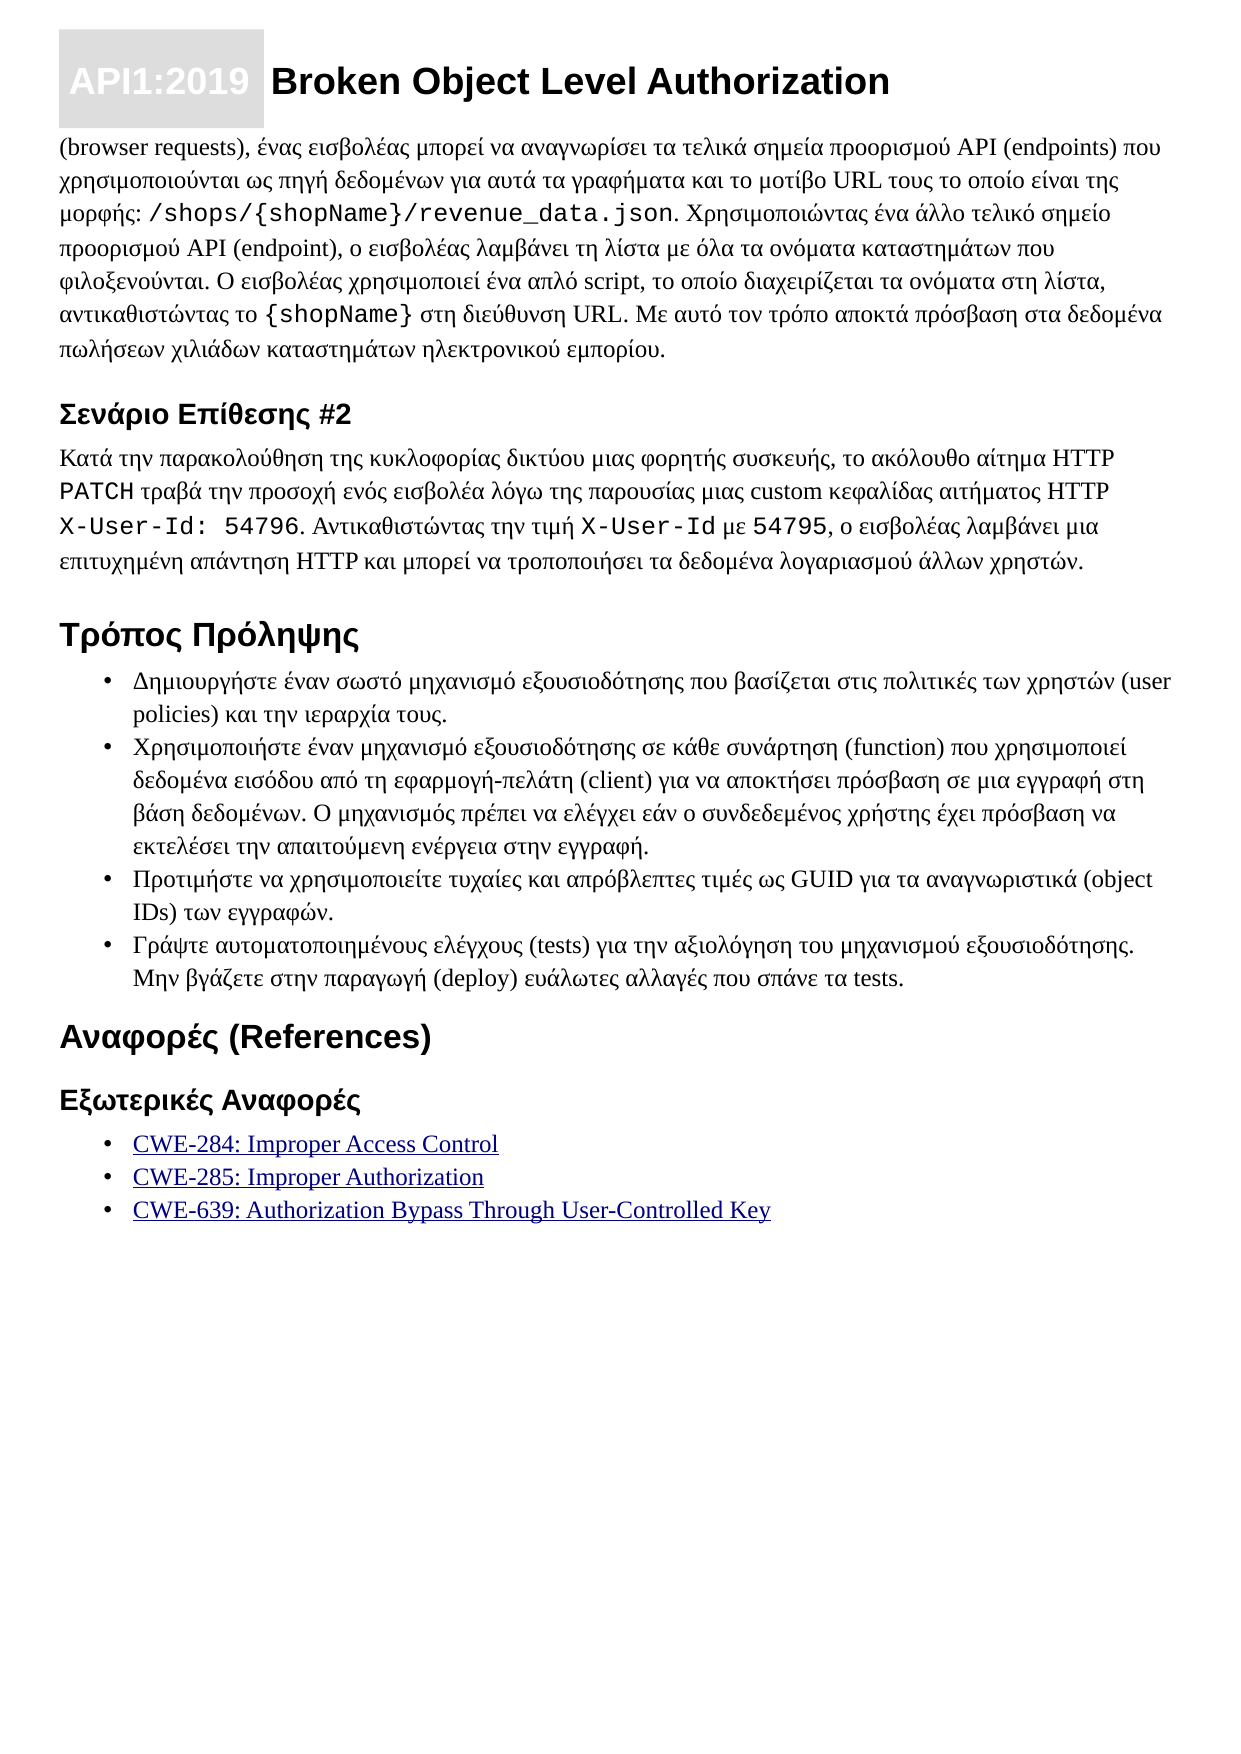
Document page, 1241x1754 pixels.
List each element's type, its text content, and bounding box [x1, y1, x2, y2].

list Χρησιμοποιήστε έναν μηχανισμό εξουσιοδότησης σε κάθε συνάρτηση (function) που χρησιμοποιεί δεδομένα εισόδου από τη εφαρμογή-πελάτη (client) για να αποκτήσει πρόσβαση σε μια εγγραφή στη βάση δεδομένων. Ο μηχανισμός πρέπει να ελέγχει εάν ο συνδεδεμένος χρήστης έχει πρόσβαση να εκτελέσει την απαιτούμενη ενέργεια στην εγγραφή. [103, 732, 1181, 859]
subtitle Σενάριο Επίθεσης #2 [59, 397, 1181, 430]
list Προτιμήστε να χρησιμοποιείτε τυχαίες και απρόβλεπτες τιμές ως GUID για τα αναγνωριστικά (object IDs) των εγγραφών. [103, 864, 1181, 926]
list Γράψτε αυτοματοποιημένους ελέγχους (tests) για την αξιολόγηση του μηχανισμού εξουσιοδότησης. Μην βγάζετε στην παραγωγή (deploy) ευάλωτες αλλαγές που σπάνε τα tests. [103, 930, 1181, 992]
text Κατά την παρακολούθηση της κυκλοφορίας δικτύου μιας φορητής συσκευής, το ακόλουθο αίτημα HTTP PATCH τραβά την προσοχή ενός εισβολέα λόγω της παρουσίας μιας custom κεφαλίδας αιτήματος HTTP X-User-Id: 54796. Αντικαθιστώντας την τιμή X-User-Id με 54795, ο εισβολέας λαμβάνει μια επιτυχημένη απάντηση HTTP και μπορεί να τροποποιήσει τα δεδομένα λογαριασμού άλλων χρηστών. [59, 443, 1181, 575]
list CWE-284: Improper Access Control [103, 1129, 1181, 1157]
list CWE-639: Authorization Bypass Through User-Controlled Key [103, 1195, 1181, 1223]
subtitle Τρόπος Πρόληψης [59, 614, 1181, 653]
subtitle Εξωτερικές Αναφορές [59, 1082, 1181, 1116]
list Δημιουργήστε έναν σωστό μηχανισμό εξουσιοδότησης που βασίζεται στις πολιτικές των χρηστών (user policies) και την ιεραρχία τους. [103, 666, 1181, 727]
list CWE-285: Improper Authorization [103, 1162, 1181, 1191]
subtitle Αναφορές (References) [59, 1017, 1181, 1055]
text (browser requests), ένας εισβολέας μπορεί να αναγνωρίσει τα τελικά σημεία προορισμού API (endpoints) που χρησιμοποιούνται ως πηγή δεδομένων για αυτά τα γραφήματα και το μοτίβο URL τους το οποίο είναι της μορφής: /shops/{shopName}/revenue_data.json. Χρησιμοποιώντας ένα άλλο τελικό σημείο προορισμού API (endpoint), ο εισβολέας λαμβάνει τη λίστα με όλα τα ονόματα καταστημάτων που φιλοξενούνται. Ο εισβολέας χρησιμοποιεί ένα απλό script, το οποίο διαχειρίζεται τα ονόματα στη λίστα, αντικαθιστώντας το {shopName} στη διεύθυνση URL. Με αυτό τον τρόπο αποκτά πρόσβαση στα δεδομένα πωλήσεων χιλιάδων καταστημάτων ηλεκτρονικού εμπορίου. [59, 132, 1181, 363]
